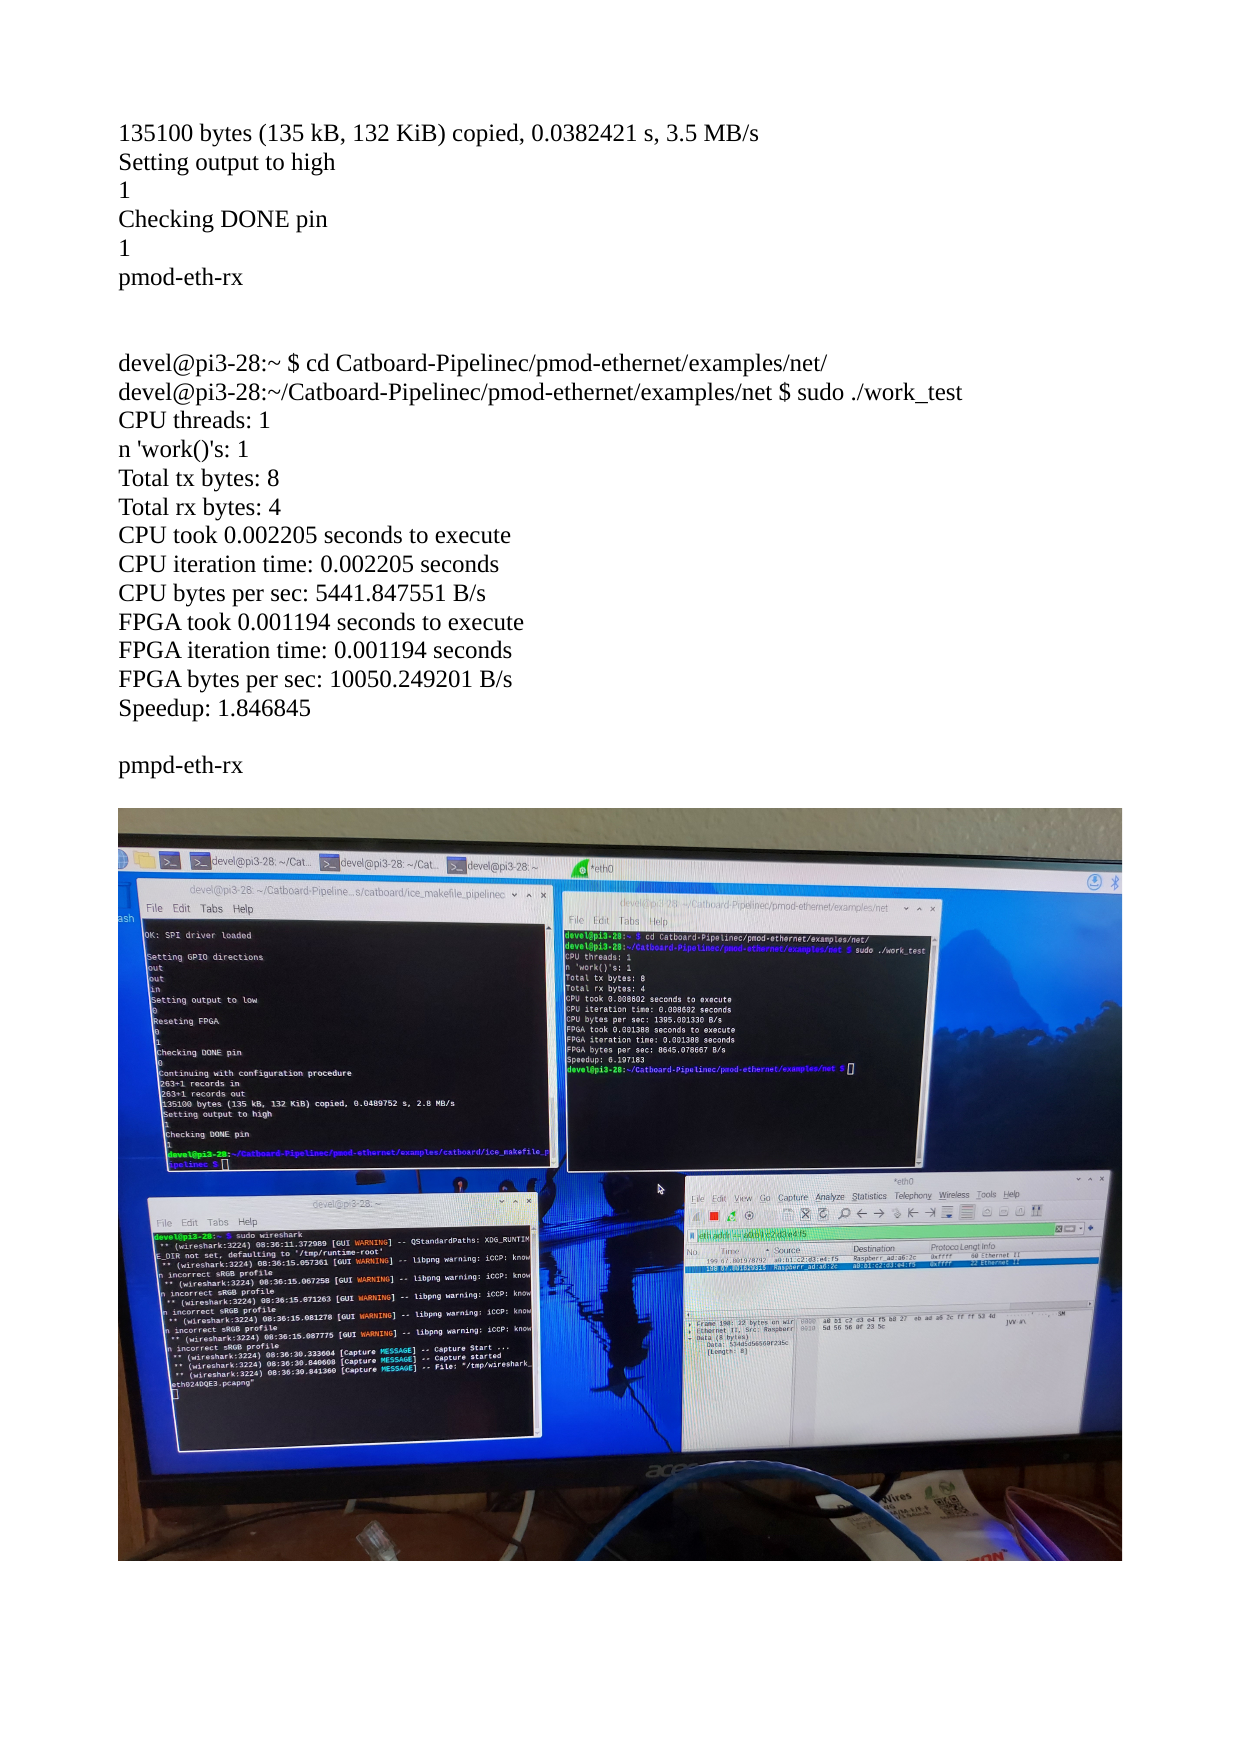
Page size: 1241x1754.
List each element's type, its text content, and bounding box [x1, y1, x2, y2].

text FPGA bytes per sec: 10050.249201 B/s [118, 664, 1122, 693]
text Speedup: 1.846845 [118, 693, 1122, 722]
picture [118, 808, 1123, 1561]
text Setting output to high [118, 147, 1122, 176]
text Total tx bytes: 8 [118, 463, 1122, 492]
text Total rx bytes: 4 [118, 492, 1122, 521]
text FPGA iteration time: 0.001194 seconds [118, 636, 1122, 664]
text Checking DONE pin [118, 204, 1122, 233]
text pmpd-eth-rx [118, 751, 1122, 779]
text n 'work()'s: 1 [118, 434, 1122, 463]
text CPU took 0.002205 seconds to execute [118, 521, 1122, 549]
text CPU iteration time: 0.002205 seconds [118, 549, 1122, 578]
text devel@pi3-28:~/Catboard-Pipelinec/pmod-ethernet/examples/net $ sudo ./work_test [118, 377, 1122, 406]
text 135100 bytes (135 kB, 132 KiB) copied, 0.0382421 s, 3.5 MB/s [118, 118, 1122, 147]
text 1 [118, 233, 1122, 262]
text devel@pi3-28:~ $ cd Catboard-Pipelinec/pmod-ethernet/examples/net/ [118, 348, 1122, 377]
text FPGA took 0.001194 seconds to execute [118, 607, 1122, 636]
text CPU bytes per sec: 5441.847551 B/s [118, 578, 1122, 607]
text pmod-eth-rx [118, 262, 1122, 291]
text 1 [118, 176, 1122, 204]
text CPU threads: 1 [118, 406, 1122, 434]
